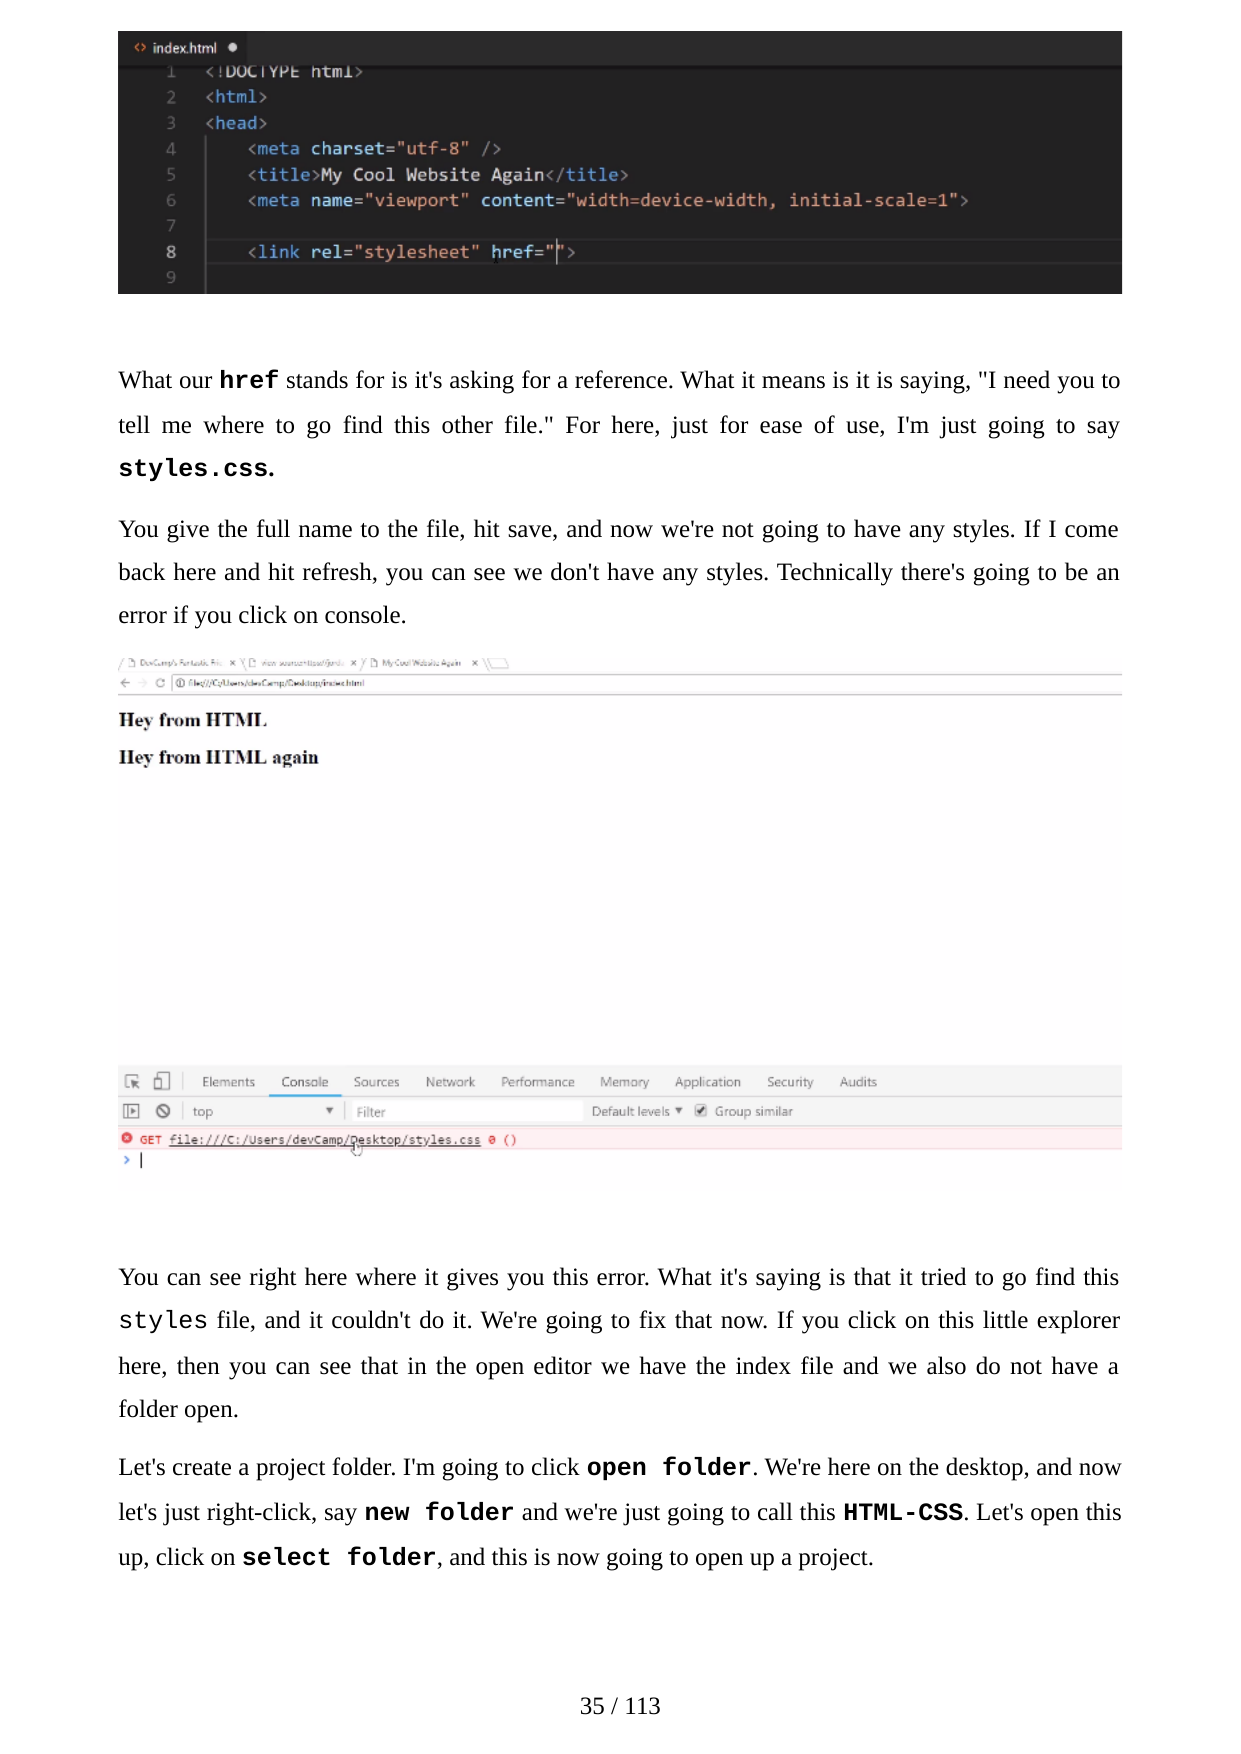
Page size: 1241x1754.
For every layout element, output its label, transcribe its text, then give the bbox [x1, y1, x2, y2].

text What our href stands for is it's asking for a reference. What it means is it is saying, "I need you to tell me where to go find this other file." For here, just for ease of use, I'm just going to say styles.css. [118, 365, 1122, 484]
text You can see right here where it gives you this error. What it's saying is that it tried to go find this styles file, and it couldn't do it. We're going to fix that now. If you click on this little explorer here, then you can see that in the open editor we have the index file and we also do not have a folder open. [118, 1262, 1122, 1423]
text Let's create a project folder. I'm going to click open folder. We're here on the desktop, and now let's just right-click, say new folder and we're just going to call this HTML-CSS. Let's open this up, click on select folder, and this is now going to open up a project. [118, 1452, 1122, 1573]
text You give the full name to the file, hit save, and now we're not going to have any styles. If I come back here and hit refresh, you can see we don't have any styles. Technically there's going to be an error if you click on console. [118, 514, 1122, 629]
picture [118, 31, 1123, 294]
picture [118, 658, 1123, 1191]
